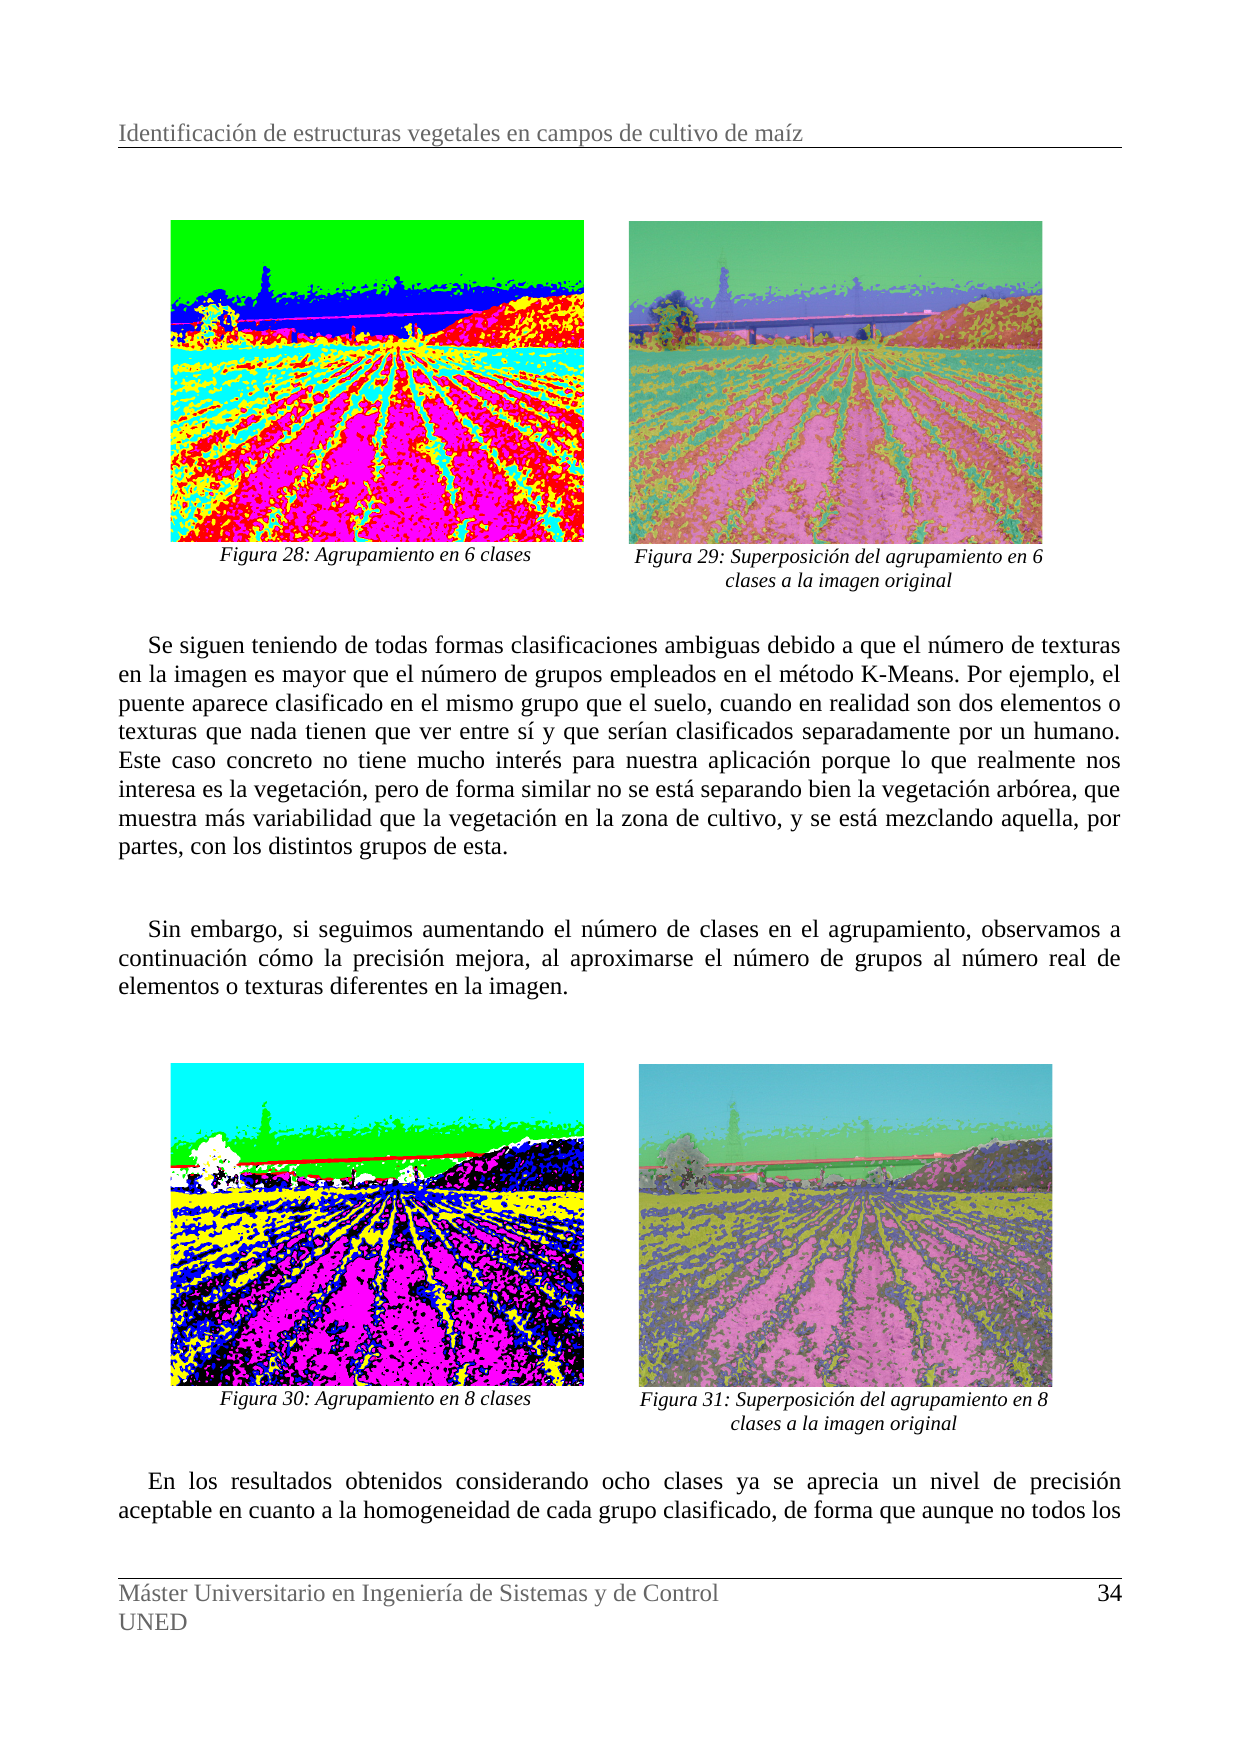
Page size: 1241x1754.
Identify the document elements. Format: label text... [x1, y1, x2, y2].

text Se siguen teniendo de todas formas clasificaciones ambiguas debido a que el número de texturas en la imagen es mayor que el número de grupos empleados en el método K-Means. Por ejemplo, el puente aparece clasificado en el mismo grupo que el suelo, cuando en realidad son dos elementos o texturas que nada tienen que ver entre sí y que serían clasificados separadamente por un humano. Este caso concreto no tiene mucho interés para nuestra aplicación porque lo que realmente nos interesa es la vegetación, pero de forma similar no se está separando bien la vegetación arbórea, que muestra más variabilidad que la vegetación en la zona de cultivo, y se está mezclando aquella, por partes, con los distintos grupos de esta. [118, 630, 1122, 860]
text Figura 28: Agrupamiento en 6 clases [171, 542, 582, 566]
text Figura 30: Agrupamiento en 8 clases [171, 1386, 582, 1410]
text En los resultados obtenidos considerando ocho clases ya se aprecia un nivel de precisión aceptable en cuanto a la homogeneidad de cada grupo clasificado, de forma que aunque no todos los [118, 1466, 1122, 1524]
picture [628, 221, 1043, 544]
text [171, 212, 582, 220]
text Sin embargo, si seguimos aumentando el número de clases en el agrupamiento, observamos a continuación cómo la precisión mejora, al aproximarse el número de grupos al número real de elementos o texturas diferentes en la imagen. [118, 914, 1122, 1000]
text Figura 29: Superposición del agrupamiento en 6 clases a la imagen original [629, 222, 1050, 592]
picture [170, 1063, 584, 1386]
picture [638, 1064, 1053, 1387]
text Figura 31: Superposición del agrupamiento en 8 clases a la imagen original [639, 1387, 1051, 1434]
picture [170, 220, 584, 542]
